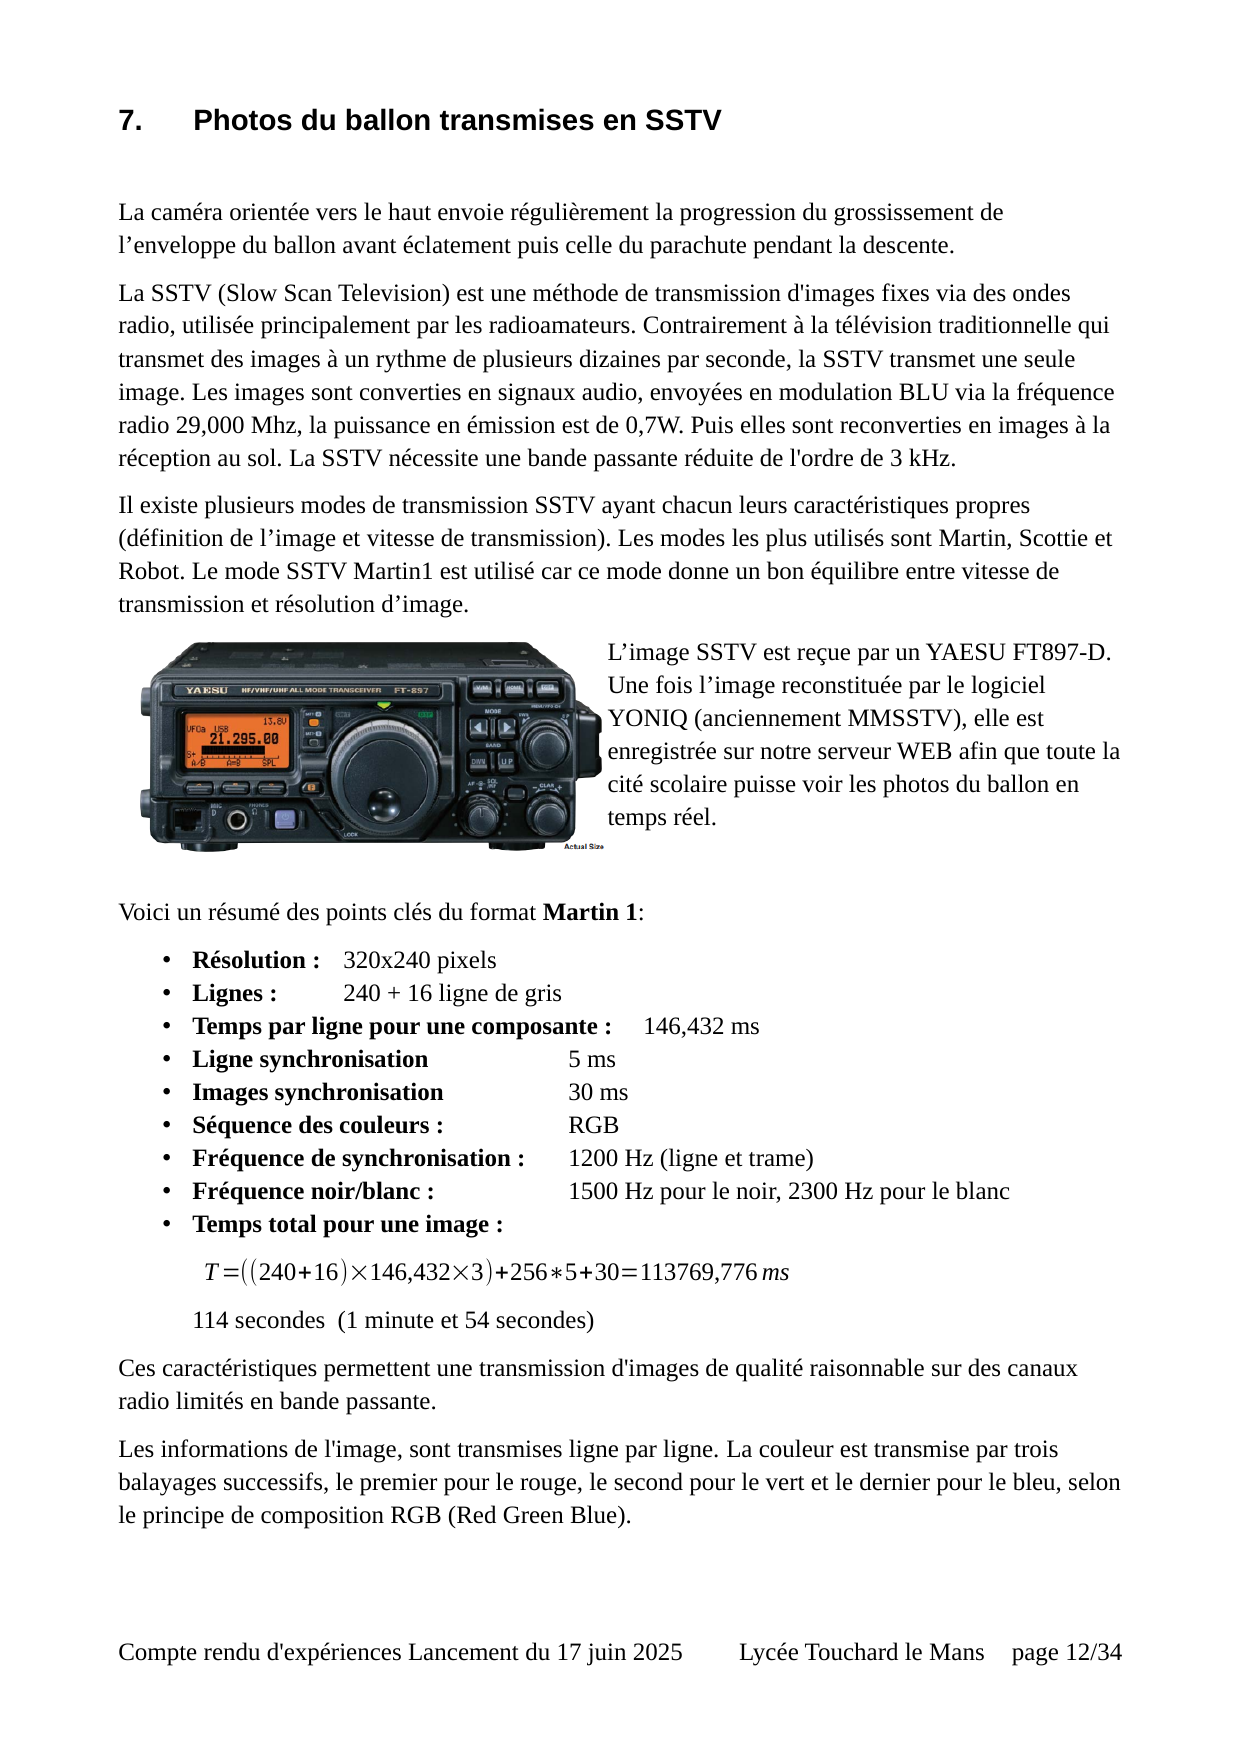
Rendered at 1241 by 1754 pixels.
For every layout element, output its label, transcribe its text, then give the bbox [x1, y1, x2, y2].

list 114 secondes (1 minute et 54 secondes) [162, 1306, 1122, 1334]
list Temps par ligne pour une composante : 146,432 ms [162, 1011, 1122, 1040]
list Lignes : 240 + 16 ligne de gris [162, 978, 1122, 1007]
list Images synchronisation 30 ms [162, 1077, 1122, 1106]
text L’image SSTV est reçue par un YAESU FT897-D. Une fois l’image reconstituée par le logiciel YONIQ (anciennement MMSSTV), elle est enregistrée sur notre serveur WEB afin que toute la cité scolaire puisse voir les photos du ballon en temps réel. [608, 637, 1122, 831]
list Résolution : 320x240 pixels [162, 945, 1122, 974]
text La SSTV (Slow Scan Television) est une méthode de transmission d'images fixes via des ondes radio, utilisée principalement par les radioamateurs. Contrairement à la télévision traditionnelle qui transmet des images à un rythme de plusieurs dizaines par seconde, la SSTV transmet une seule image. Les images sont converties en signaux audio, envoyées en modulation BLU via la fréquence radio 29,000 Mhz, la puissance en émission est de 0,7W. Puis elles sont reconverties en images à la réception au sol. La SSTV nécessite une bande passante réduite de l'ordre de 3 kHz. [118, 278, 1122, 471]
text Ces caractéristiques permettent une transmission d'images de qualité raisonnable sur des canaux radio limités en bande passante. [118, 1353, 1122, 1415]
picture [125, 637, 608, 855]
list Fréquence de synchronisation : 1200 Hz (ligne et trame) [162, 1143, 1122, 1172]
text Voici un résumé des points clés du format Martin 1: [118, 897, 1122, 926]
list Séquence des couleurs : RGB [162, 1110, 1122, 1139]
list Fréquence noir/blanc : 1500 Hz pour le noir, 2300 Hz pour le blanc [162, 1176, 1122, 1205]
subtitle Photos du ballon transmises en SSTV [118, 103, 1122, 137]
list Temps total pour une image : [162, 1209, 1122, 1238]
text Il existe plusieurs modes de transmission SSTV ayant chacun leurs caractéristiques propres (définition de l’image et vitesse de transmission). Les modes les plus utilisés sont Martin, Scottie et Robot. Le mode SSTV Martin1 est utilisé car ce mode donne un bon équilibre entre vitesse de transmission et résolution d’image. [118, 490, 1122, 618]
list Ligne synchronisation 5 ms [162, 1044, 1122, 1073]
text Les informations de l'image, sont transmises ligne par ligne. La couleur est transmise par trois balayages successifs, le premier pour le rouge, le second pour le vert et le dernier pour le bleu, selon le principe de composition RGB (Red Green Blue). [118, 1434, 1122, 1529]
text La caméra orientée vers le haut envoie régulièrement la progression du grossissement de l’enveloppe du ballon avant éclatement puis celle du parachute pendant la descente. [118, 197, 1122, 259]
